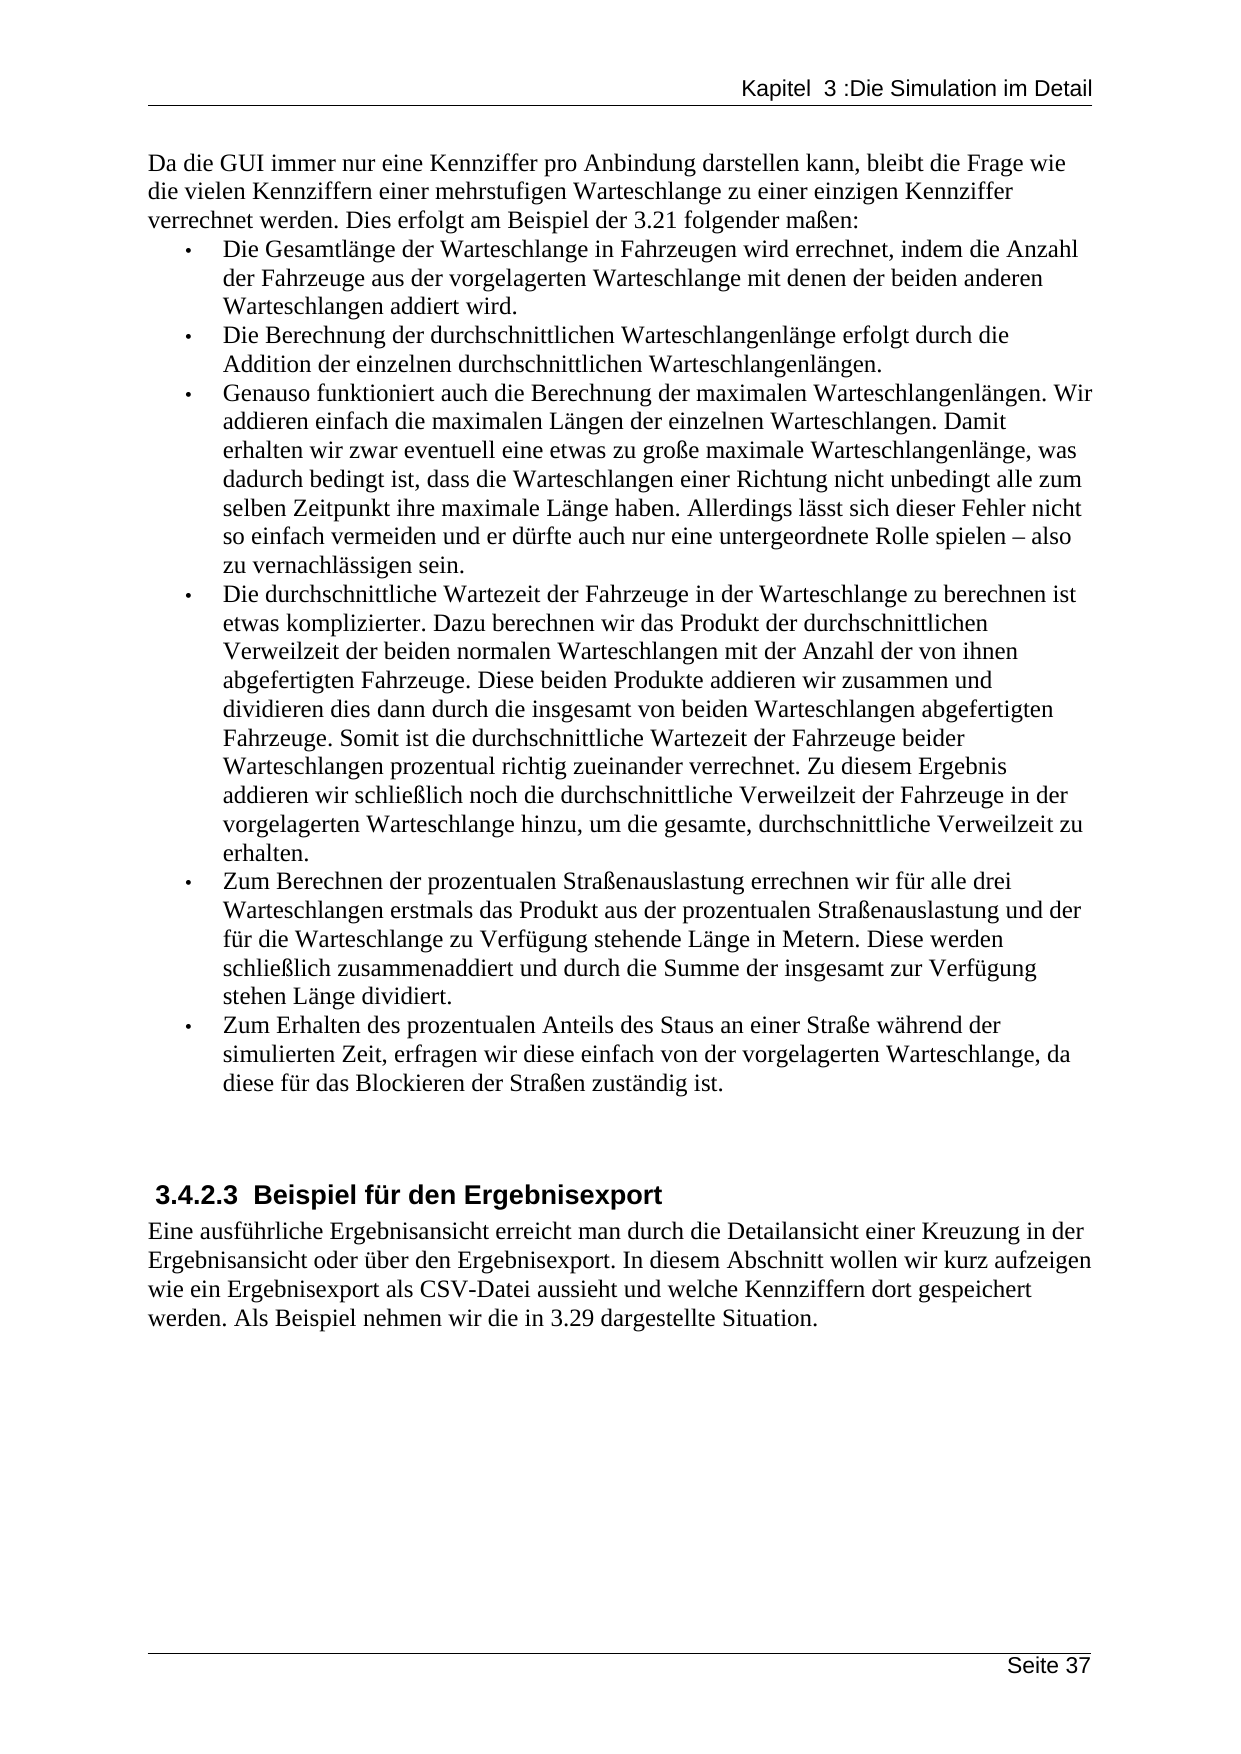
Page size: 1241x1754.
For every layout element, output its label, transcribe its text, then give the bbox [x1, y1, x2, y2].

list Zum Berechnen der prozentualen Straßenauslastung errechnen wir für alle drei Warteschlangen erstmals das Produkt aus der prozentualen Straßenauslastung und der für die Warteschlange zu Verfügung stehende Länge in Metern. Diese werden schließlich zusammenaddiert und durch die Summe der insgesamt zur Verfügung stehen Länge dividiert. [185, 866, 1092, 1010]
list Die durchschnittliche Wartezeit der Fahrzeuge in der Warteschlange zu berechnen ist etwas komplizierter. Dazu berechnen wir das Produkt der durchschnittlichen Verweilzeit der beiden normalen Warteschlangen mit der Anzahl der von ihnen abgefertigten Fahrzeuge. Diese beiden Produkte addieren wir zusammen und dividieren dies dann durch die insgesamt von beiden Warteschlangen abgefertigten Fahrzeuge. Somit ist die durchschnittliche Wartezeit der Fahrzeuge beider Warteschlangen prozentual richtig zueinander verrechnet. Zu diesem Ergebnis addieren wir schließlich noch die durchschnittliche Verweilzeit der Fahrzeuge in der vorgelagerten Warteschlange hinzu, um die gesamte, durchschnittliche Verweilzeit zu erhalten. [185, 579, 1092, 866]
list Zum Erhalten des prozentualen Anteils des Staus an einer Straße während der simulierten Zeit, erfragen wir diese einfach von der vorgelagerten Warteschlange, da diese für das Blockieren der Straßen zuständig ist. [185, 1010, 1092, 1096]
list Genauso funktioniert auch die Berechnung der maximalen Warteschlangenlängen. Wir addieren einfach die maximalen Längen der einzelnen Warteschlangen. Damit erhalten wir zwar eventuell eine etwas zu große maximale Warteschlangenlänge, was dadurch bedingt ist, dass die Warteschlangen einer Richtung nicht unbedingt alle zum selben Zeitpunkt ihre maximale Länge haben. Allerdings lässt sich dieser Fehler nicht so einfach vermeiden und er dürfte auch nur eine untergeordnete Rolle spielen – also zu vernachlässigen sein. [185, 378, 1092, 579]
list Die Berechnung der durchschnittlichen Warteschlangenlänge erfolgt durch die Addition der einzelnen durchschnittlichen Warteschlangenlängen. [185, 320, 1092, 378]
list Die Gesamtlänge der Warteschlange in Fahrzeugen wird errechnet, indem die Anzahl der Fahrzeuge aus der vorgelagerten Warteschlange mit denen der beiden anderen Warteschlangen addiert wird. [185, 234, 1092, 320]
subtitle Beispiel für den Ergebnisexport [148, 1179, 1092, 1210]
text Da die GUI immer nur eine Kennziffer pro Anbindung darstellen kann, bleibt die Frage wie die vielen Kennziffern einer mehrstufigen Warteschlange zu einer einzigen Kennziffer verrechnet werden. Dies erfolgt am Beispiel der Abbildung 3.21 folgender maßen: [148, 148, 1092, 234]
text Eine ausführliche Ergebnisansicht erreicht man durch die Detailansicht einer Kreuzung in der Ergebnisansicht oder über den Ergebnisexport. In diesem Abschnitt wollen wir kurz aufzeigen wie ein Ergebnisexport als CSV-Datei aussieht und welche Kennziffern dort gespeichert werden. Als Beispiel nehmen wir die in Abbildung 3.29 dargestellte Situation. [148, 1216, 1092, 1331]
